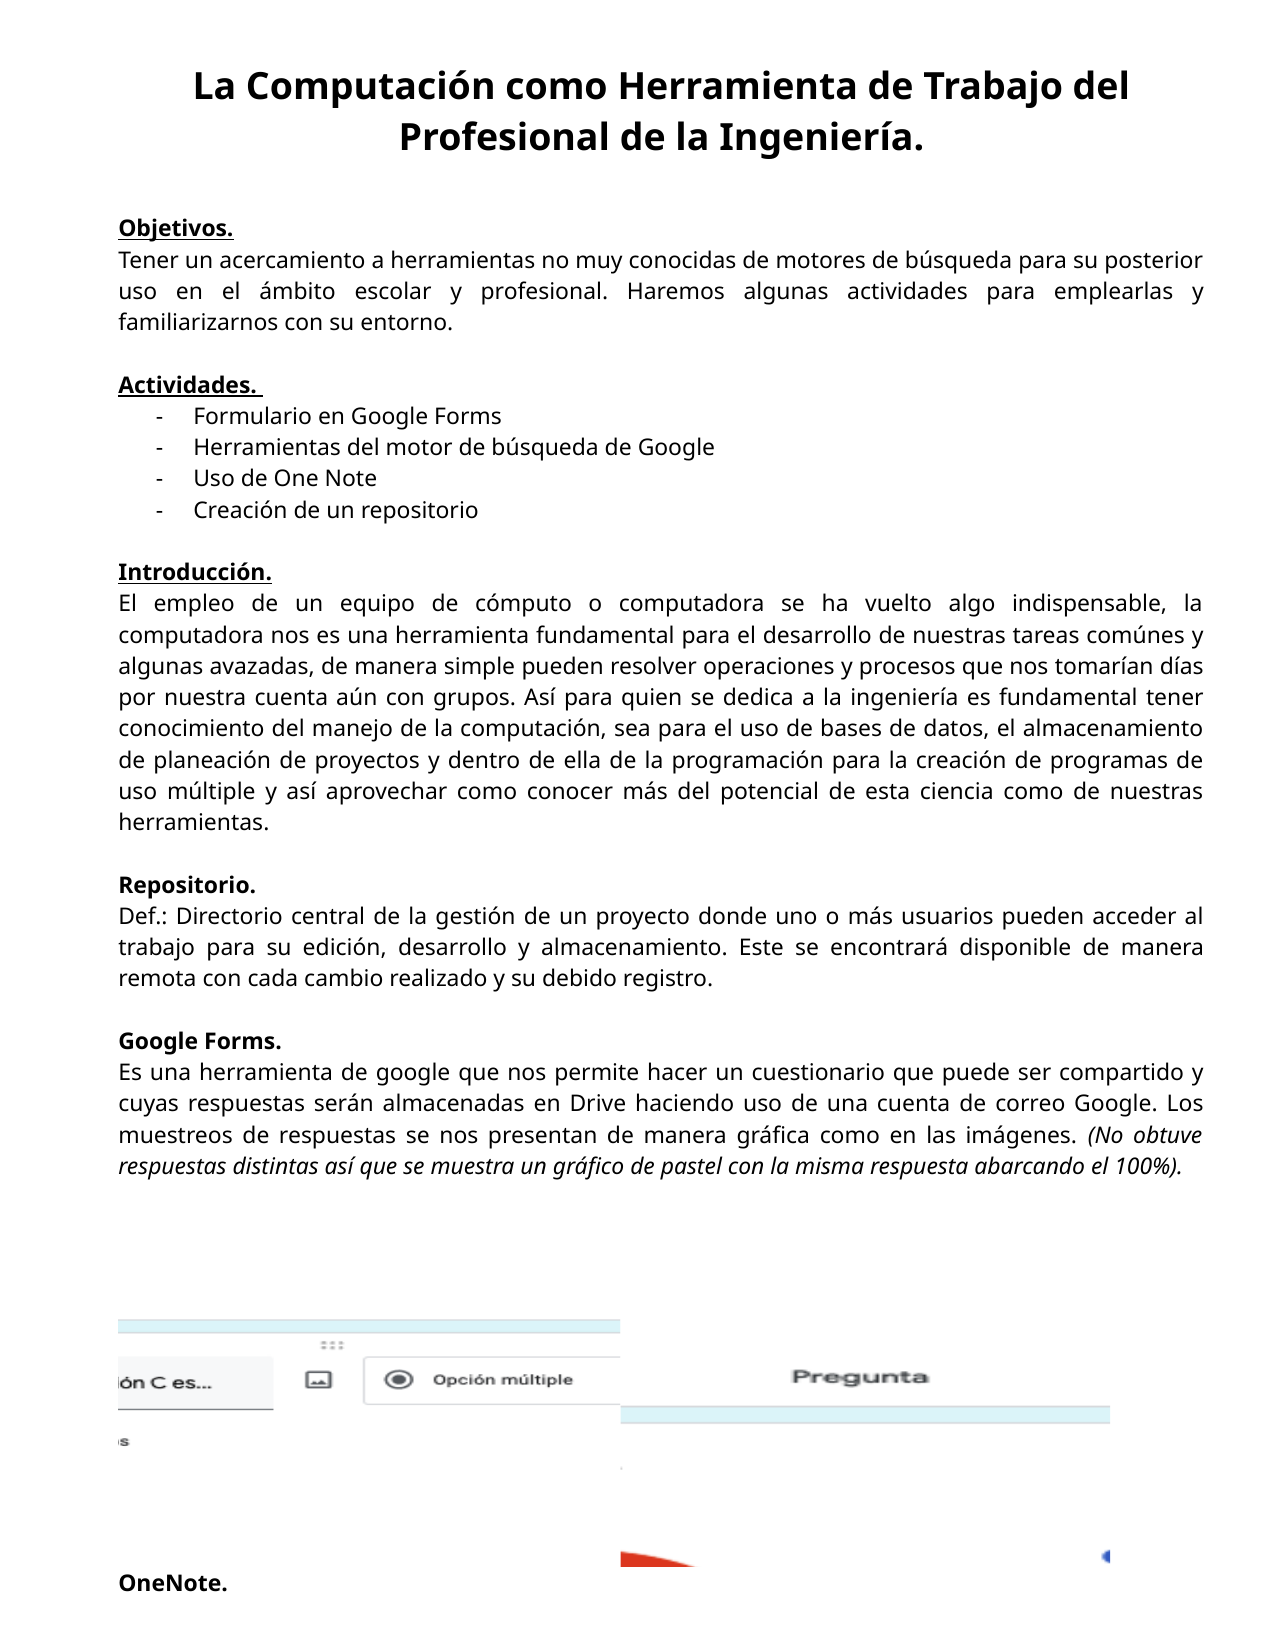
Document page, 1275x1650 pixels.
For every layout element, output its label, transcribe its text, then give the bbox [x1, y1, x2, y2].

text Objetivos. [118, 212, 1205, 243]
text Actividades. [118, 368, 1205, 400]
text OneNote. [118, 1567, 1205, 1598]
text Introducción. [118, 556, 1205, 587]
text Es una herramienta de google que nos permite hacer un cuestionario que puede ser compartido y cuyas respuestas serán almacenadas en Drive haciendo uso de una cuenta de correo Google. Los muestreos de respuestas se nos presentan de manera gráfica como en las imágenes. (No obtuve respuestas distintas así que se muestra un gráfico de pastel con la misma respuesta abarcando el 100%). [118, 1056, 1205, 1181]
text El empleo de un equipo de cómputo o computadora se ha vuelto algo indispensable, la computadora nos es una herramienta fundamental para el desarrollo de nuestras tareas comúnes y algunas avazadas, de manera simple pueden resolver operaciones y procesos que nos tomarían días por nuestra cuenta aún con grupos. Así para quien se dedica a la ingeniería es fundamental tener conocimiento del manejo de la computación, sea para el uso de bases de datos, el almacenamiento de planeación de proyectos y dentro de ella de la programación para la creación de programas de uso múltiple y así aprovechar como conocer más del potencial de esta ciencia como de nuestras herramientas. [118, 587, 1205, 837]
text Repositorio. [118, 868, 1205, 900]
text Def.: Directorio central de la gestión de un proyecto donde uno o más usuarios pueden acceder al trabajo para su edición, desarrollo y almacenamiento. Este se encontrará disponible de manera remota con cada cambio realizado y su debido registro. [118, 900, 1205, 993]
text Tener un acercamiento a herramientas no muy conocidas de motores de búsqueda para su posterior uso en el ámbito escolar y profesional. Haremos algunas actividades para emplearlas y familiarizarnos con su entorno. [118, 243, 1205, 337]
text Google Forms. [118, 1025, 1205, 1056]
list Creación de un repositorio [156, 493, 1205, 525]
text La Computación como Herramienta de Trabajo del Profesional de la Ingeniería. [118, 59, 1205, 161]
list Uso de One Note [156, 462, 1205, 493]
list Herramientas del motor de búsqueda de Google [156, 431, 1205, 462]
list Formulario en Google Forms [156, 400, 1205, 431]
